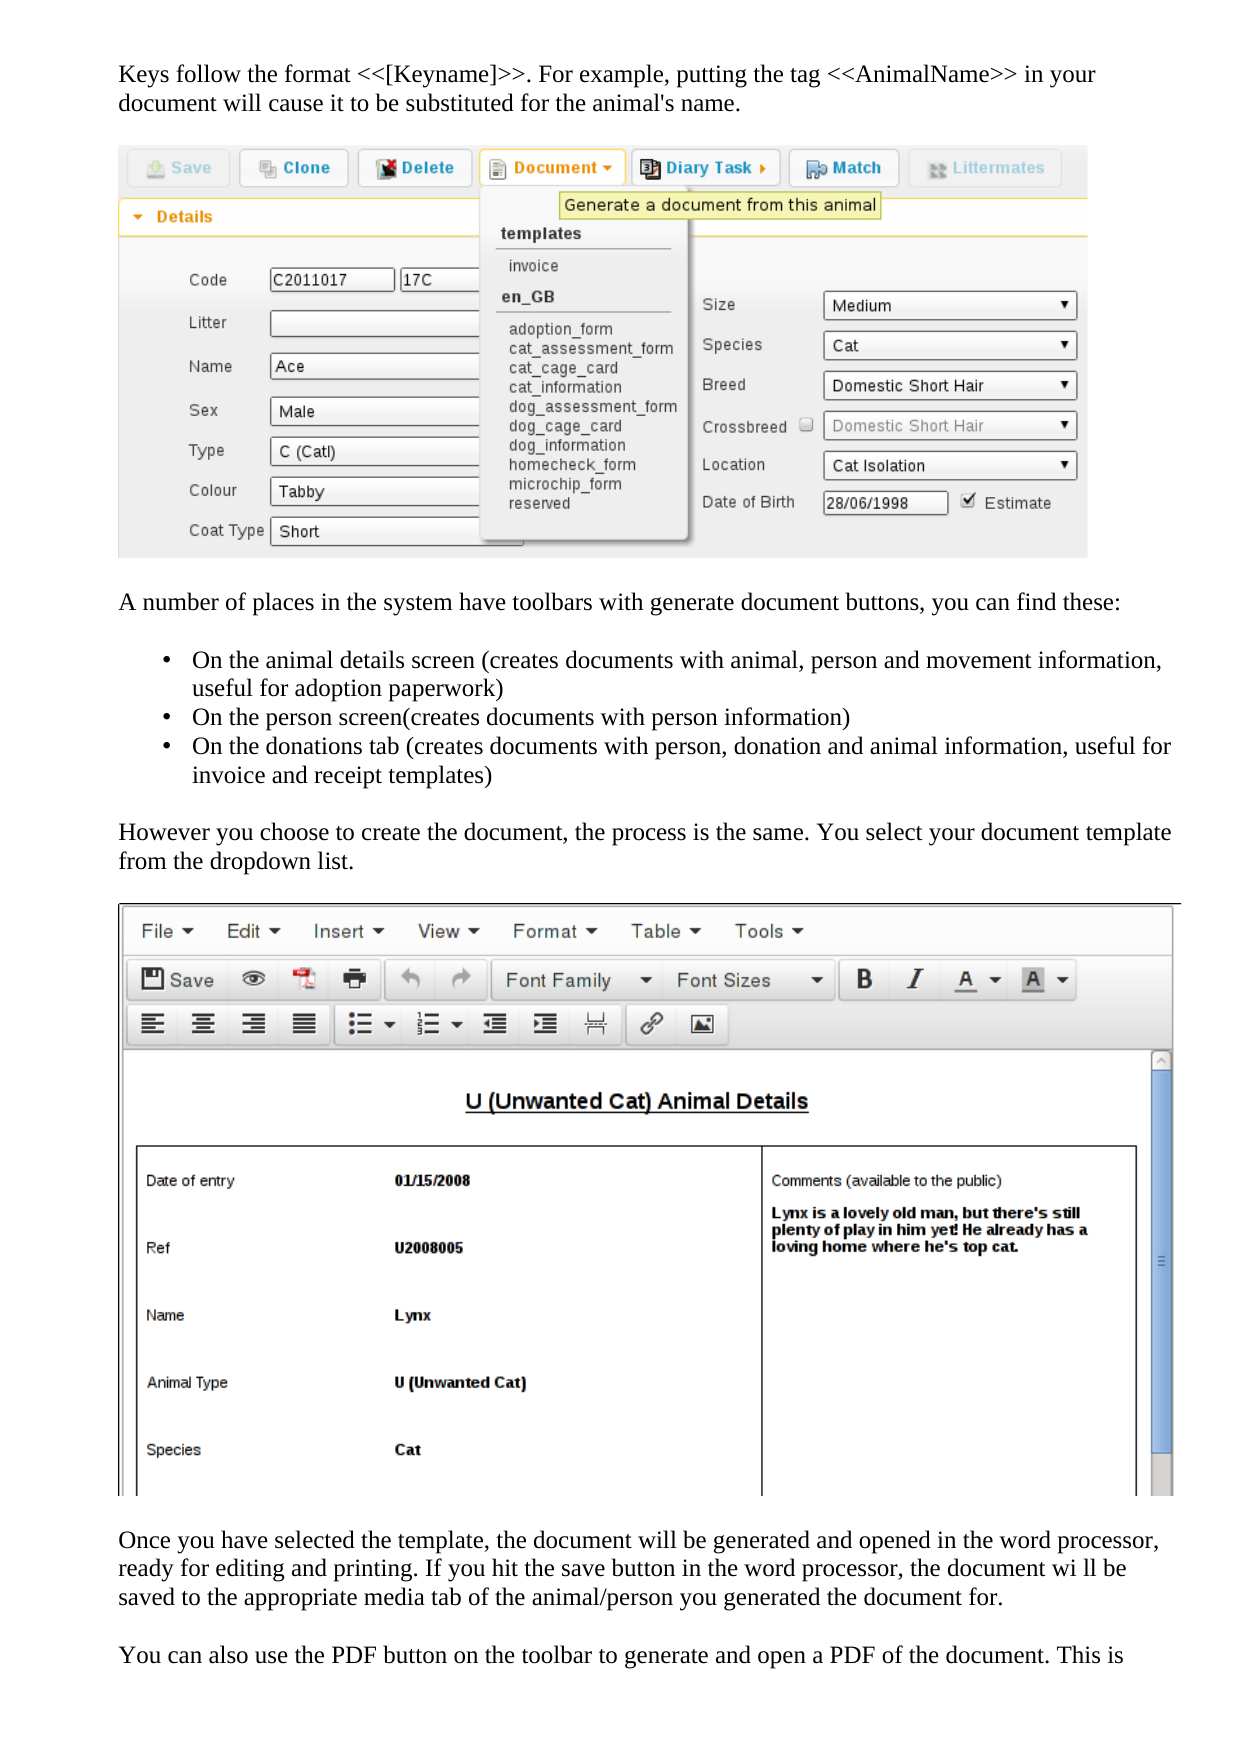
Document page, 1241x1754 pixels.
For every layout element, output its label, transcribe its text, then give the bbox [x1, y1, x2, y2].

picture [118, 145, 1088, 558]
list On the donations tab (creates documents with person, donation and animal information, useful for invoice and receipt templates) [162, 731, 1181, 817]
picture [118, 903, 1182, 1496]
text Keys follow the format <<[Keyname]>>. For example, putting the tag <<AnimalName>> in your document will cause it to be substituted for the animal's name. [118, 59, 1181, 117]
text Once you have selected the template, the document will be generated and opened in the word processor, ready for editing and printing. If you hit the save button in the word processor, the document wi ll be saved to the appropriate media tab of the animal/person you generated the document for. [118, 1525, 1181, 1611]
list On the animal details screen (creates documents with animal, person and movement information, useful for adoption paperwork) [162, 645, 1181, 702]
text You can also use the PDF button on the toolbar to generate and open a PDF of the document. This is [118, 1640, 1181, 1668]
text A number of places in the system have toolbars with generate document buttons, you can find these: [118, 587, 1181, 615]
text However you choose to create the document, the process is the same. You select your document template from the dropdown list. [118, 817, 1181, 875]
list On the person screen(creates documents with person information) [162, 702, 1181, 731]
